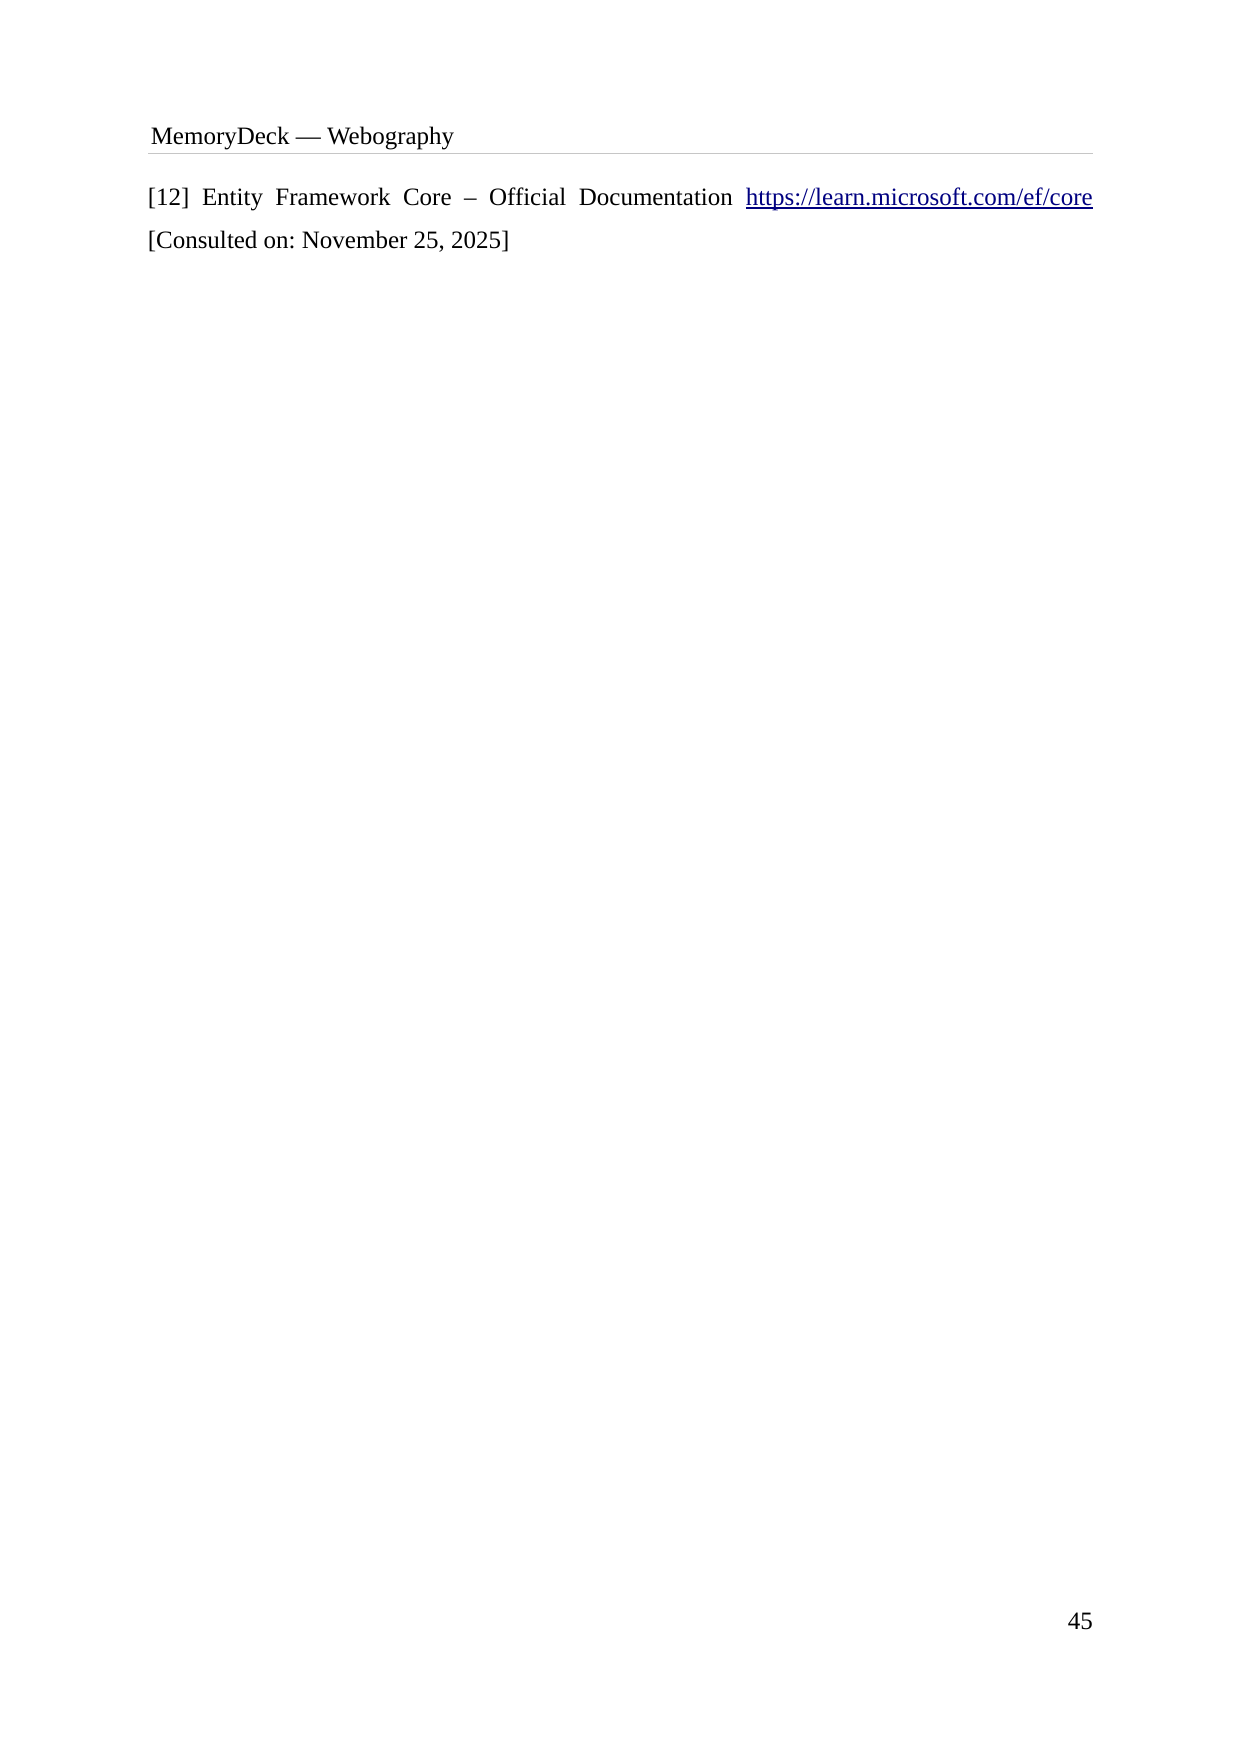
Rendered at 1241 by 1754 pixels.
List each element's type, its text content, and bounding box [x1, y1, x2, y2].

text [12] Entity Framework Core – Official Documentation https://learn.microsoft.com/ef/core [Consulted on: November 25, 2025] [148, 182, 1093, 254]
